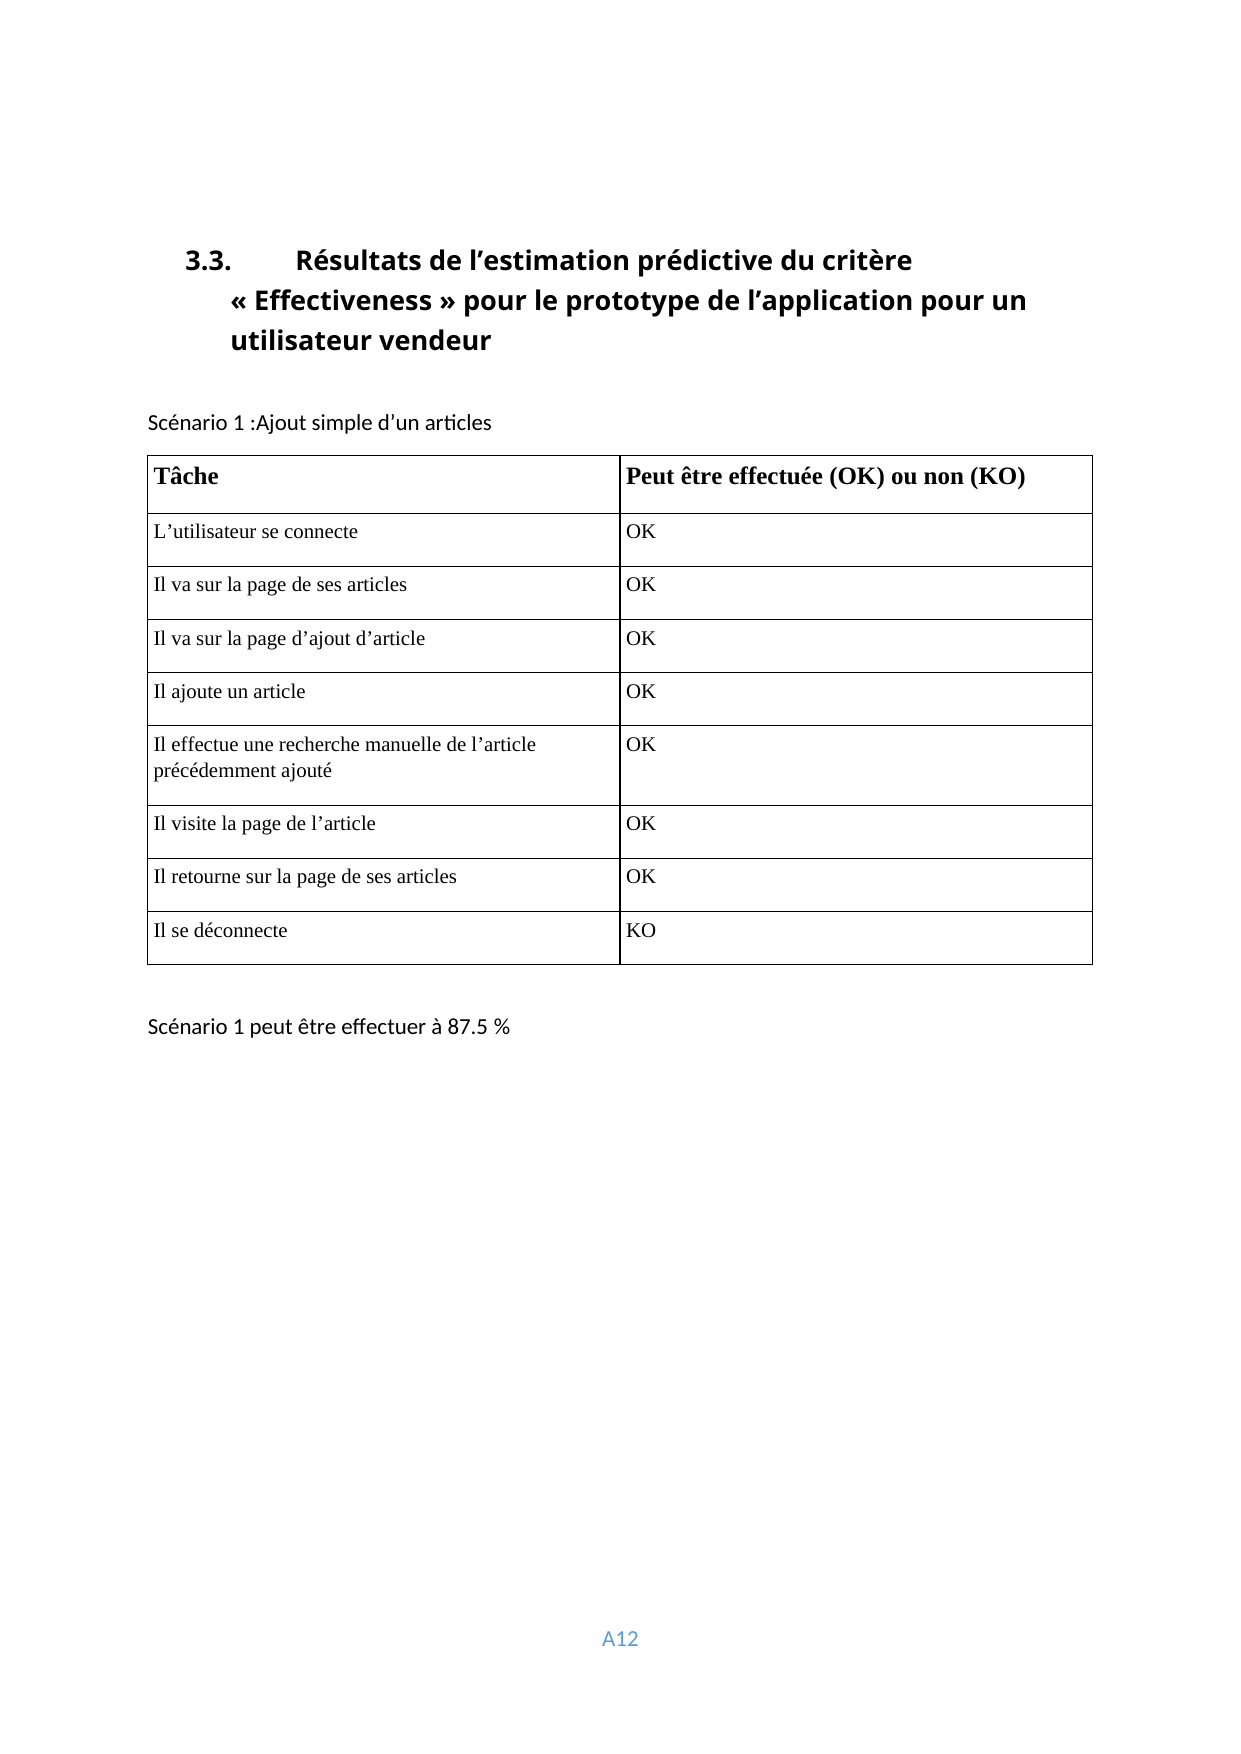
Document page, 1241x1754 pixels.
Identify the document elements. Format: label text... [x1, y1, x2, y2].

table_cell OK [621, 806, 1092, 858]
table_cell OK [621, 673, 1092, 725]
table_cell L’utilisateur se connecte [148, 514, 619, 566]
table_cell KO [621, 912, 1092, 964]
table_cell Il visite la page de l’article [148, 806, 619, 858]
table_cell Il se déconnecte [148, 912, 619, 964]
text Scénario 1 peut être effectuer à 87.5 % [148, 1012, 1093, 1040]
table_cell OK [621, 567, 1092, 619]
table_cell Il retourne sur la page de ses articles [148, 859, 619, 911]
table_cell OK [621, 620, 1092, 672]
table_cell Il va sur la page d’ajout d’article [148, 620, 619, 672]
table_cell OK [621, 514, 1092, 566]
table_header Peut être effectuée (OK) ou non (KO) [621, 456, 1092, 512]
table_cell OK [621, 726, 1092, 804]
table_cell Il va sur la page de ses articles [148, 567, 619, 619]
subtitle Résultats de l’estimation prédictive du critère « Effectiveness » pour le prototype de l’application pour un utilisateur vendeur [185, 241, 1093, 358]
table_header Tâche [148, 456, 619, 512]
table_cell Il ajoute un article [148, 673, 619, 725]
table_cell Il effectue une recherche manuelle de l’article précédemment ajouté [148, 726, 619, 804]
table_cell OK [621, 859, 1092, 911]
text Scénario 1 :Ajout simple d’un articles [148, 408, 1093, 436]
